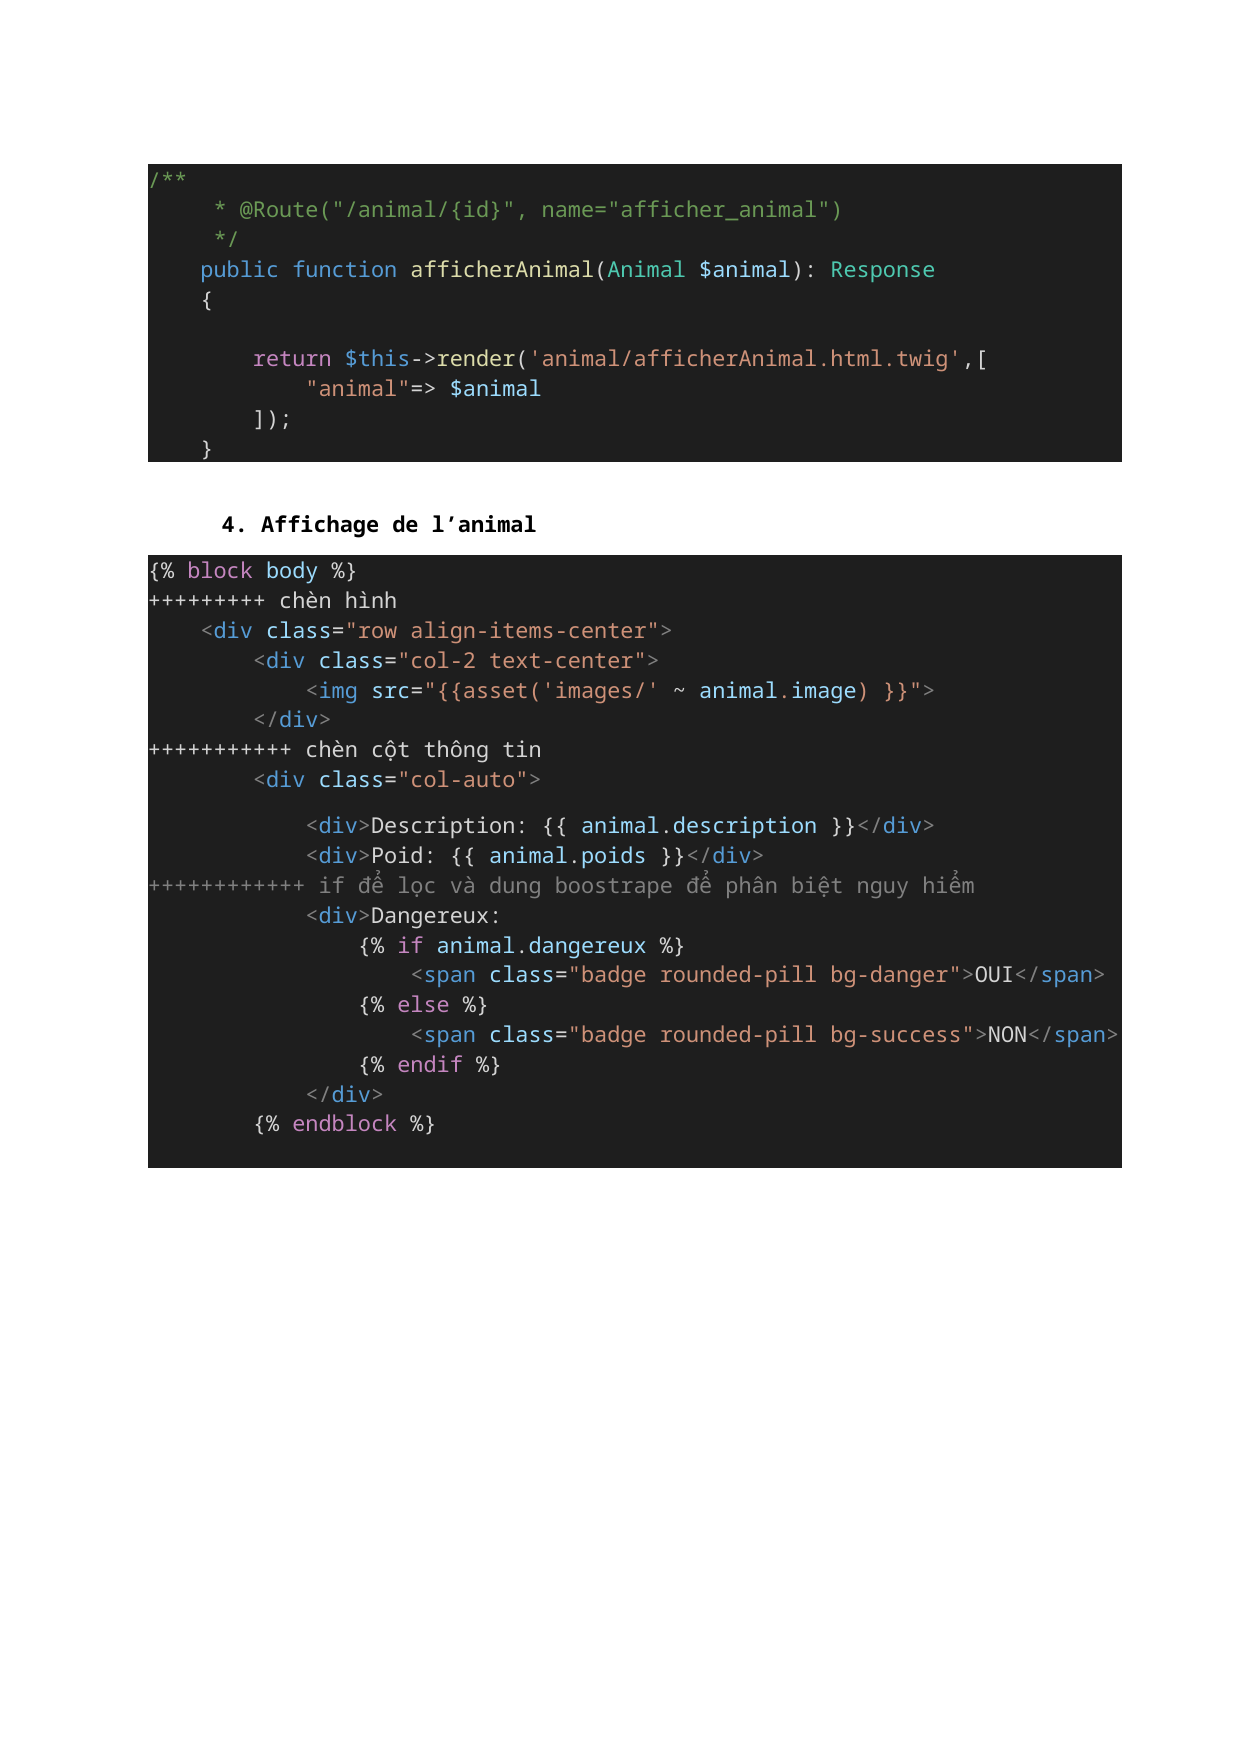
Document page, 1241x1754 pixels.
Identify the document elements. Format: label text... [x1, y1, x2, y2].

text ]); [148, 403, 1122, 433]
text ++++++++++++ if để lọc và dung boostrape để phân biệt nguy hiểm [148, 870, 1122, 900]
text <span class="badge rounded-pill bg-danger">OUI</span> [148, 959, 1122, 989]
list 4. Affichage de l’animal [148, 509, 1122, 539]
text {% if animal.dangereux %} [148, 929, 1122, 959]
text <div class="col-2 text-center"> [148, 645, 1122, 674]
text <span class="badge rounded-pill bg-success">NON</span> [148, 1019, 1122, 1049]
text {% block body %} [148, 555, 1122, 585]
text {% endblock %} [148, 1108, 1122, 1138]
text /** [148, 164, 1122, 194]
text <div class="col-auto"> [148, 764, 1122, 794]
text } [148, 433, 1122, 462]
text { [148, 284, 1122, 313]
text <div class="row align-items-center"> [148, 615, 1122, 645]
text </div> [148, 1078, 1122, 1108]
text <div>Dangereux: [148, 900, 1122, 929]
text public function afficherAnimal(Animal $animal): Response [148, 254, 1122, 284]
text */ [148, 224, 1122, 254]
text "animal"=> $animal [148, 373, 1122, 403]
text {% else %} [148, 989, 1122, 1019]
text * @Route("/animal/{id}", name="afficher_animal") [148, 194, 1122, 224]
text +++++++++ chèn hình [148, 585, 1122, 615]
text return $this->render('animal/afficherAnimal.html.twig',[ [148, 343, 1122, 373]
text <img src="{{asset('images/' ~ animal.image) }}"> [148, 674, 1122, 704]
text <div>Description: {{ animal.description }}</div> [148, 810, 1122, 840]
text </div> [148, 704, 1122, 734]
text +++++++++++ chèn cột thông tin [148, 734, 1122, 764]
text <div>Poid: {{ animal.poids }}</div> [148, 840, 1122, 870]
text {% endif %} [148, 1049, 1122, 1078]
